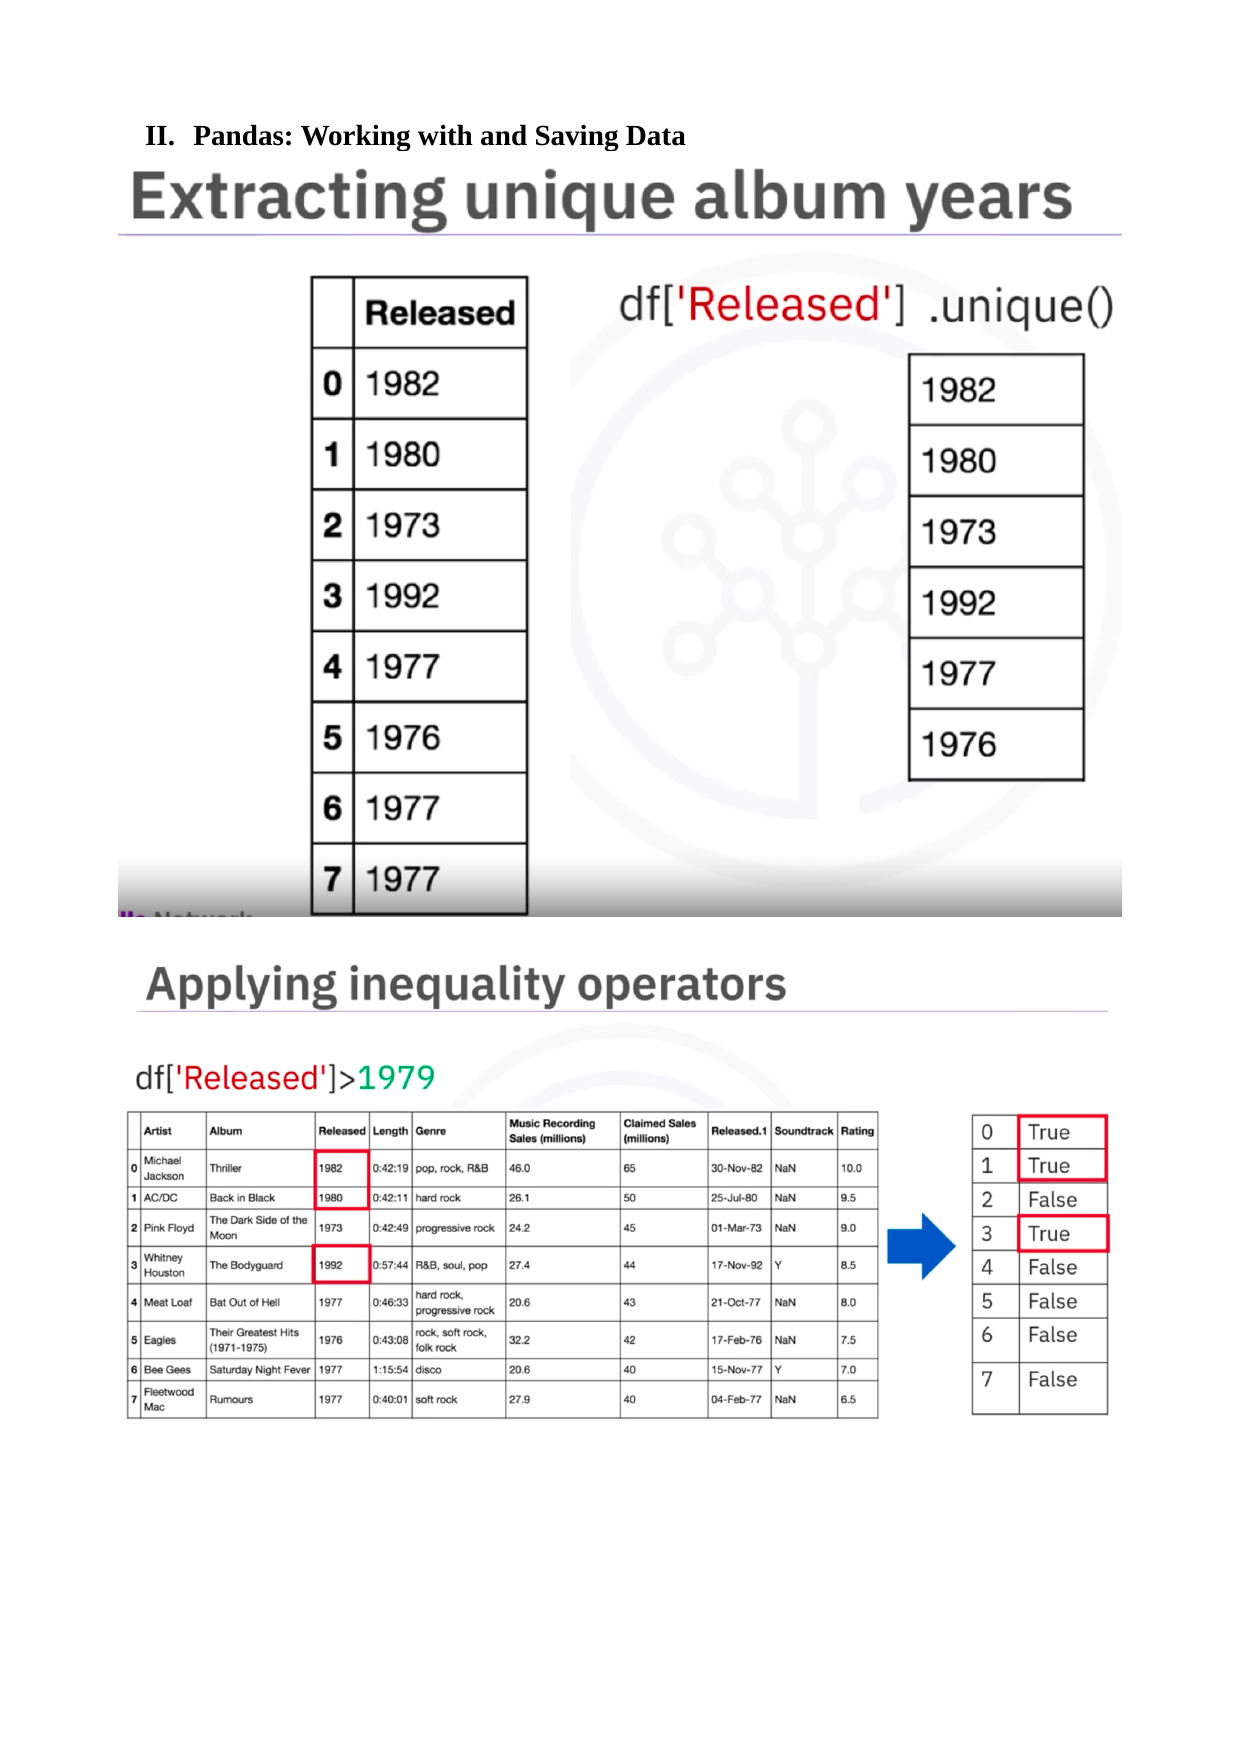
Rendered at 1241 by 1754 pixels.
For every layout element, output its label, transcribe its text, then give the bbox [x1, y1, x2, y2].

list Pandas: Working with and Saving Data [175, 118, 1122, 151]
picture [118, 151, 1123, 917]
picture [118, 949, 1123, 1425]
